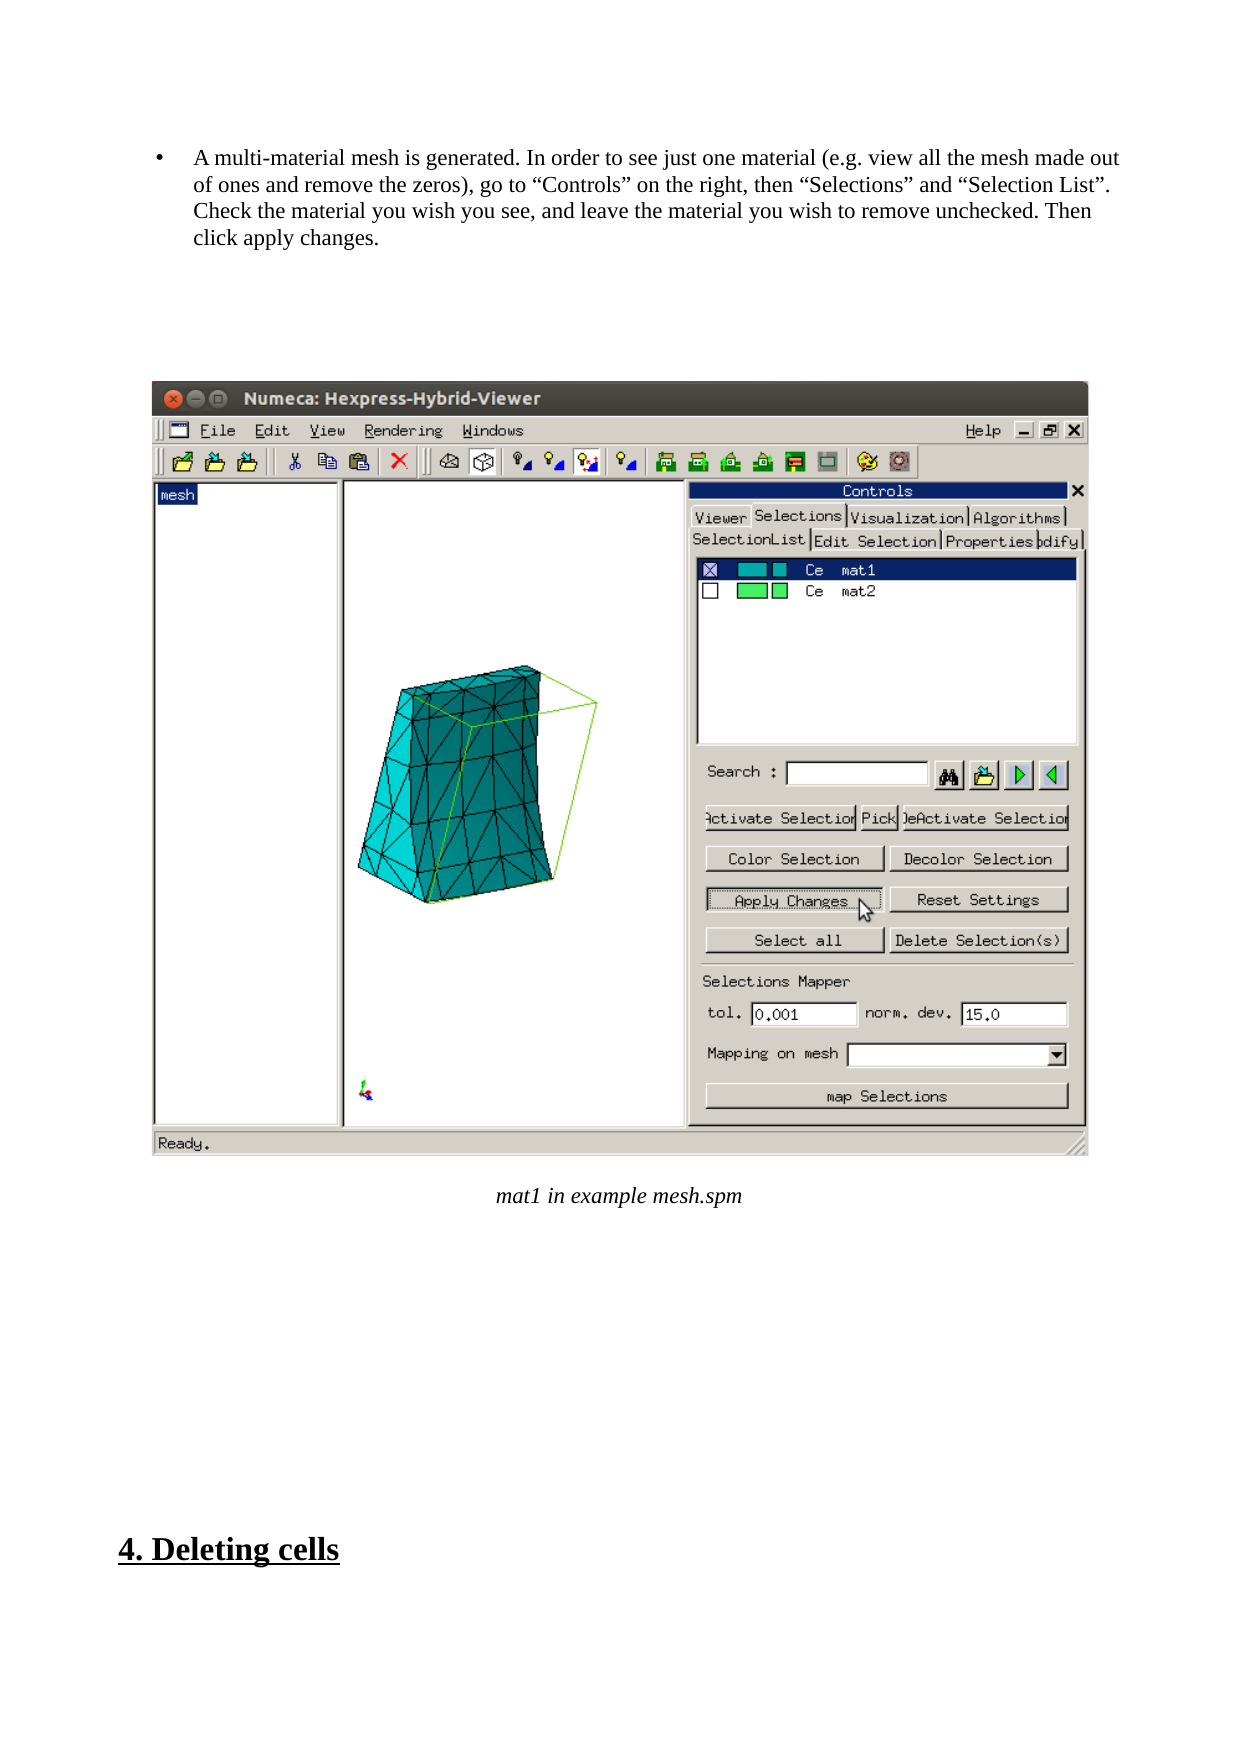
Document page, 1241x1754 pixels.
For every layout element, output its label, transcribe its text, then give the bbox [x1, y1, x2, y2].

list A multi-material mesh is generated. In order to see just one material (e.g. view all the mesh made out of ones and remove the zeros), go to “Controls” on the right, then “Selections” and “Selection List”. Check the material you wish you see, and leave the material you wish to remove unchecked. Then click apply changes. [156, 144, 1122, 250]
text 4. Deleting cells [118, 1529, 1122, 1568]
text mat1 in example mesh.spm [118, 1182, 1122, 1208]
picture [151, 381, 393, 1156]
